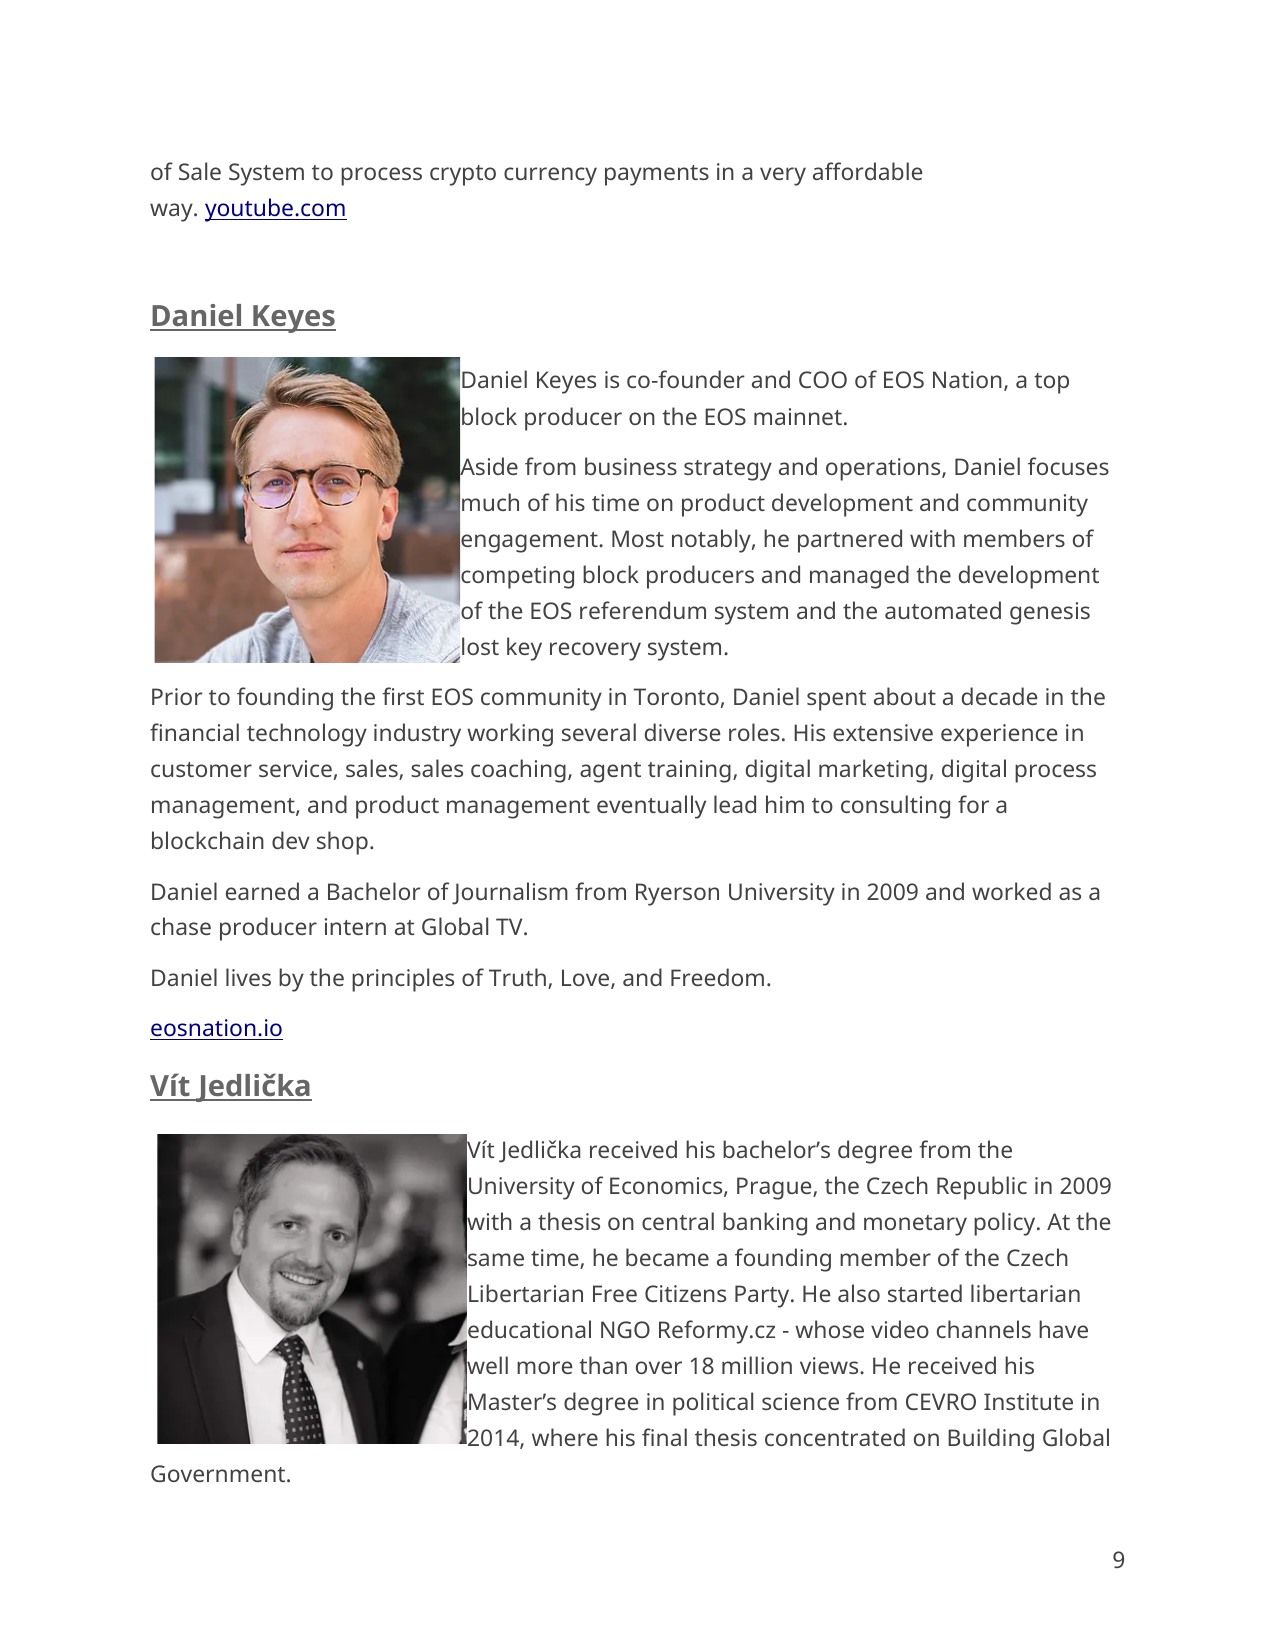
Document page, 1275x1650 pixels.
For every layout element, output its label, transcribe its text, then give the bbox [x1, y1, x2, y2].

subtitle Daniel Keyes [150, 295, 1125, 335]
text Aside from business strategy and operations, Daniel focuses much of his time on product development and community engagement. Most notably, he partnered with members of competing block producers and managed the development of the EOS referendum system and the automated genesis lost key recovery system. [461, 451, 1125, 662]
text Daniel earned a Bachelor of Journalism from Ryerson University in 2009 and worked as a chase producer intern at Global TV. [150, 875, 1125, 943]
picture [154, 357, 461, 663]
text of Sale System to process crypto currency payments in a very affordable way. youtube.com [150, 156, 1125, 223]
text Vít Jedlička received his bachelor’s degree from the University of Economics, Prague, the Czech Republic in 2009 with a thesis on central banking and monetary policy. At the same time, he became a founding member of the Czech Libertarian Free Citizens Party. He also started libertarian educational NGO Reformy.cz - whose video channels have well more than over 18 million views. He received his Master’s degree in political science from CEVRO Institute in 2014, where his final thesis concentrated on Building Global Government. [150, 1134, 1125, 1489]
text Daniel lives by the principles of Truth, Love, and Freedom. [150, 962, 1125, 993]
text eosnation.io [150, 1012, 1125, 1044]
text Prior to founding the first EOS community in Toronto, Daniel spent about a decade in the financial technology industry working several diverse roles. His extensive experience in customer service, sales, sales coaching, agent training, digital marketing, digital process management, and product management eventually lead him to consulting for a blockchain dev shop. [150, 681, 1125, 856]
text Daniel Keyes is co-founder and COO of EOS Nation, a top block producer on the EOS mainnet. [461, 364, 1125, 432]
picture [157, 1134, 467, 1444]
subtitle Vít Jedlička [150, 1065, 1125, 1105]
